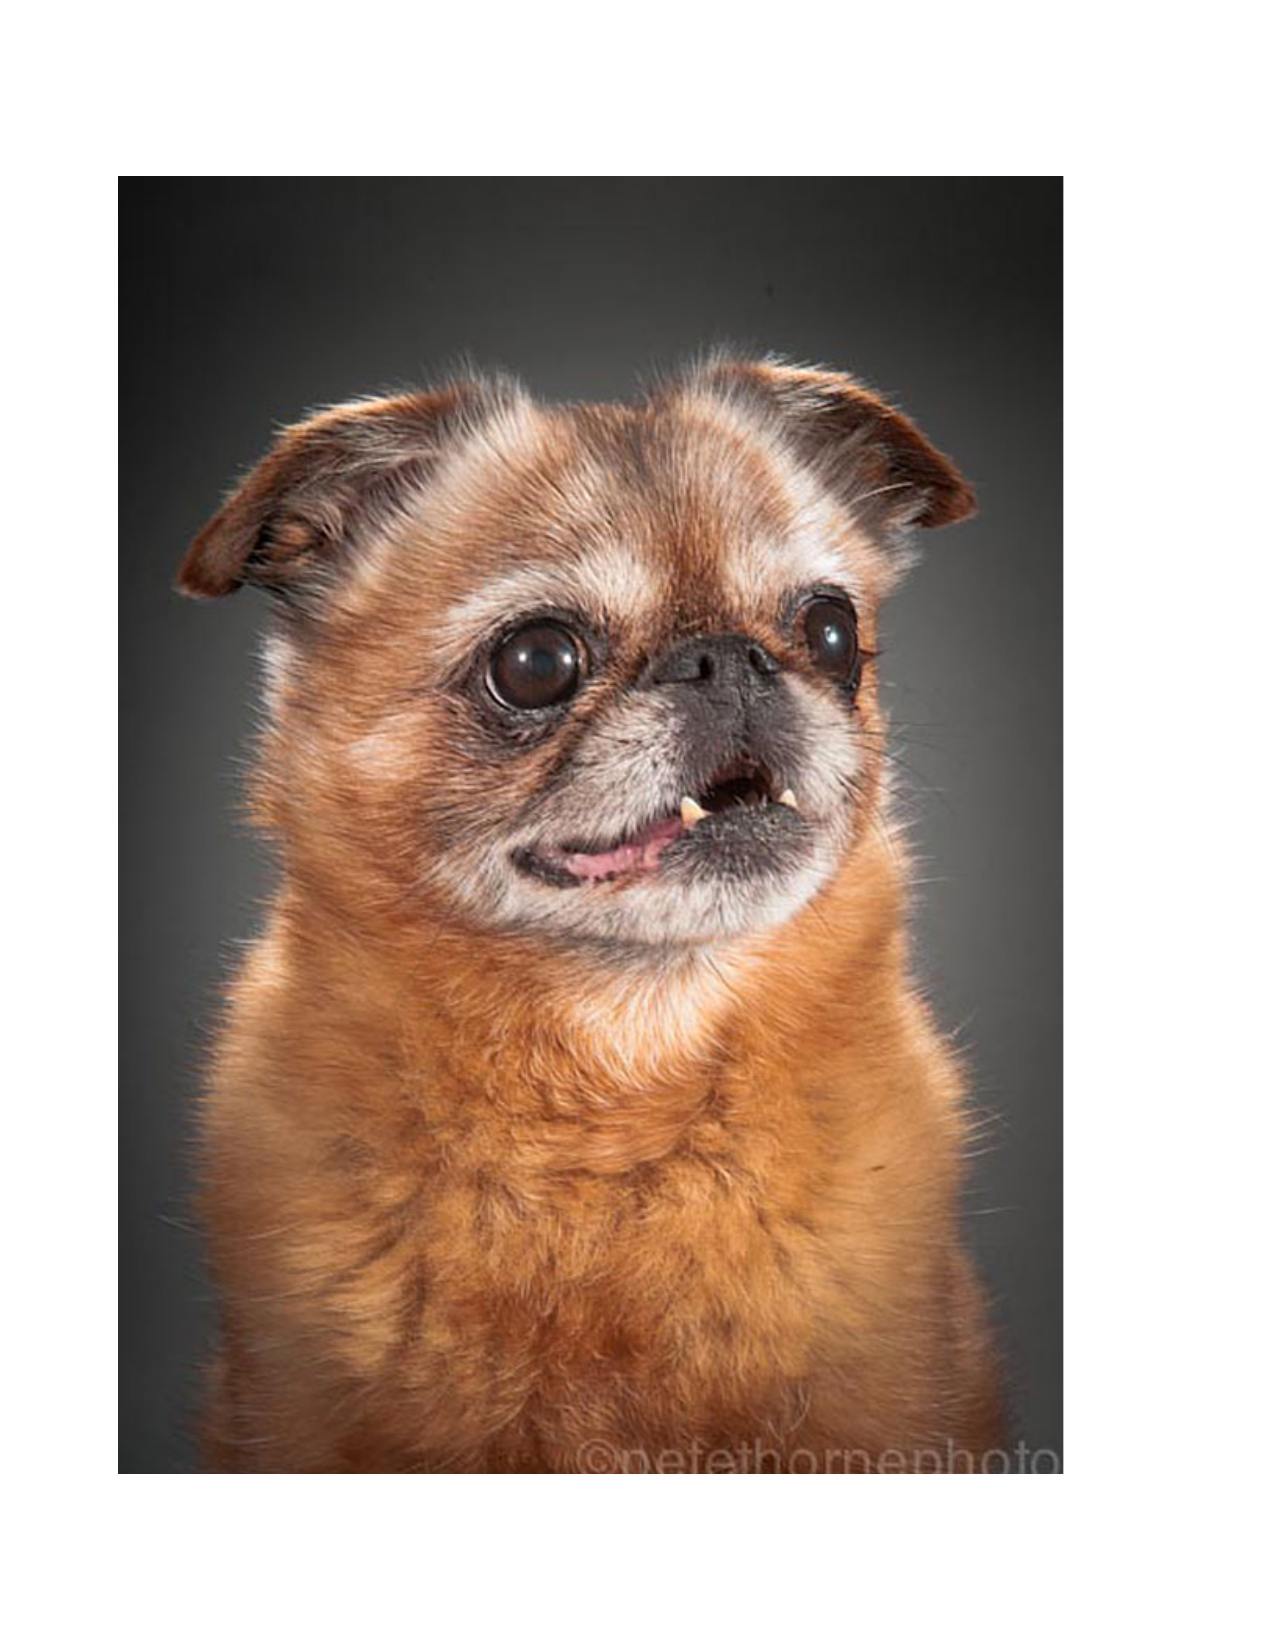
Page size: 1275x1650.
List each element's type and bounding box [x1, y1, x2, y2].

picture [118, 176, 1064, 1474]
